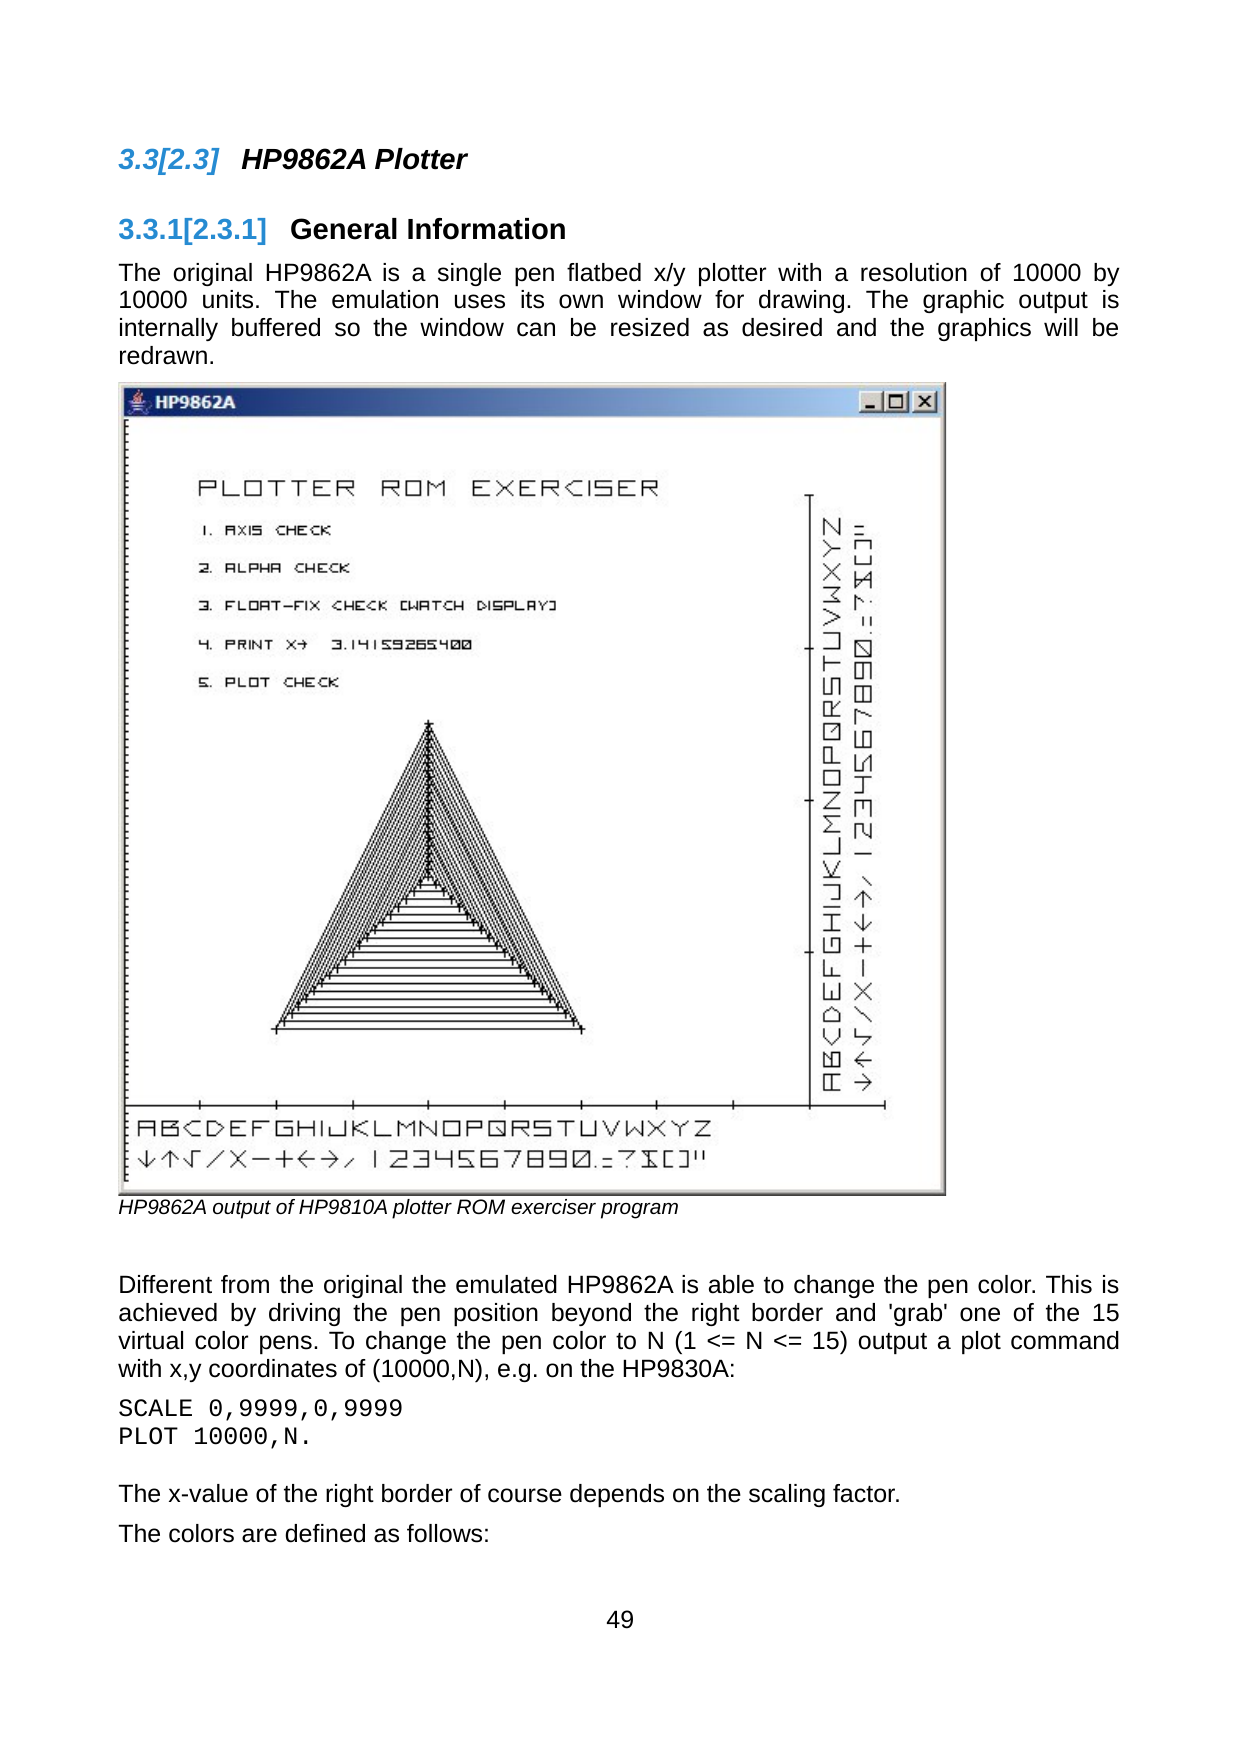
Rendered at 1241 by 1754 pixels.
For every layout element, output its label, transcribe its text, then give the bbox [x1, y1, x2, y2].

picture [118, 382, 947, 1196]
text The original HP9862A is a single pen flatbed x/y plotter with a resolution of 10000 by 10000 units. The emulation uses its own window for drawing. The graphic output is internally buffered so the window can be resized as desired and the graphics will be redrawn. [118, 258, 1122, 370]
subtitle HP9862A Plotter [118, 143, 1122, 176]
subtitle General Information [118, 213, 1122, 246]
text Different from the original the emulated HP9862A is able to change the pen color. This is achieved by driving the pen position beyond the right border and 'grab' one of the 15 virtual color pens. To change the pen color to N (1 <= N <= 15) output a plot command with x,y coordinates of (10000,N), e.g. on the HP9830A: [118, 1271, 1122, 1383]
text SCALE 0,9999,0,9999 [118, 1395, 1122, 1424]
text HP9862A output of HP9810A plotter ROM exerciser program [118, 395, 948, 1218]
text The colors are defined as follows: [118, 1520, 1122, 1548]
text PLOT 10000,N. [118, 1424, 1122, 1452]
text The x-value of the right border of course depends on the scaling factor. [118, 1480, 1122, 1508]
